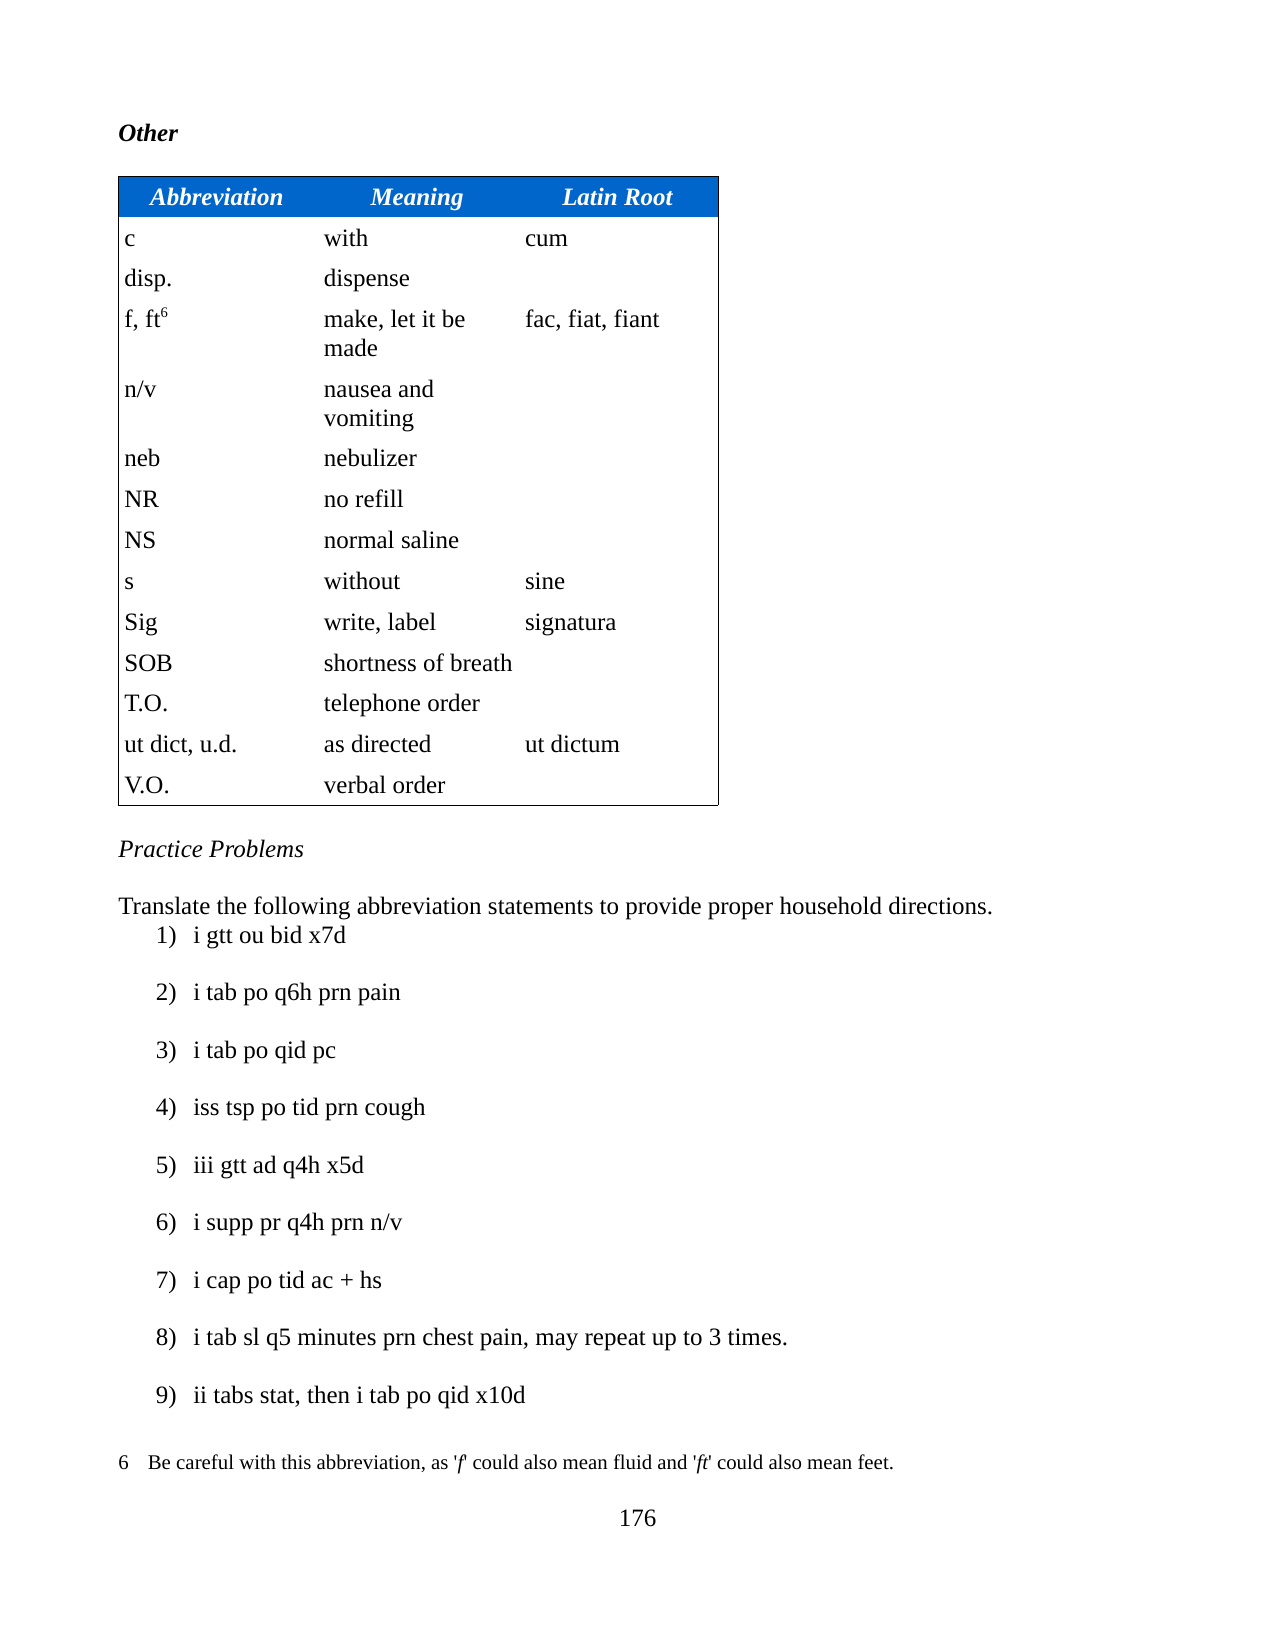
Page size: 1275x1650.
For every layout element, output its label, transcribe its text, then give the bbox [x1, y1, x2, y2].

list i tab po q6h prn pain [156, 977, 1157, 1006]
table_cell [519, 438, 718, 478]
table_cell T.O. [119, 683, 318, 723]
list i tab po qid pc [156, 1035, 1157, 1064]
text Translate the following abbreviation statements to provide proper household directions. [118, 891, 1157, 920]
table_cell [519, 764, 718, 805]
table_cell no refill [318, 478, 519, 519]
table_cell NS [119, 519, 318, 560]
table_cell [519, 683, 718, 723]
table_cell f, ft [119, 298, 318, 368]
list iii gtt ad q4h x5d [156, 1150, 1157, 1179]
table_cell normal saline [318, 519, 519, 560]
table_cell telephone order [318, 683, 519, 723]
table_cell make, let it be made [318, 298, 519, 368]
table_cell disp. [119, 258, 318, 298]
table_cell signatura [519, 601, 718, 642]
table_cell [519, 642, 718, 682]
table_cell neb [119, 438, 318, 478]
table_cell with [318, 217, 519, 257]
table_header Latin Root [519, 177, 718, 217]
table_cell c [119, 217, 318, 257]
list iss tsp po tid prn cough [156, 1092, 1157, 1121]
text Practice Problems [118, 834, 1157, 862]
table_cell shortness of breath [318, 642, 519, 682]
list i gtt ou bid x7d [156, 920, 1157, 949]
table_cell ut dictum [519, 723, 718, 764]
list i cap po tid ac + hs [156, 1265, 1157, 1294]
table_cell ut dict, u.d. [119, 723, 318, 764]
table_cell as directed [318, 723, 519, 764]
table_cell cum [519, 217, 718, 257]
list i tab sl q5 minutes prn chest pain, may repeat up to 3 times. [156, 1322, 1157, 1351]
table_cell fac, fiat, fiant [519, 298, 718, 368]
table_cell verbal order [318, 764, 519, 805]
table_cell write, label [318, 601, 519, 642]
table_cell sine [519, 560, 718, 601]
table_cell dispense [318, 258, 519, 298]
list ii tabs stat, then i tab po qid x10d [156, 1380, 1157, 1409]
table_cell [519, 258, 718, 298]
table_cell nebulizer [318, 438, 519, 478]
table_cell NR [119, 478, 318, 519]
table_cell without [318, 560, 519, 601]
table_cell [519, 368, 718, 437]
table_header Meaning [318, 177, 519, 217]
table_cell s [119, 560, 318, 601]
table_cell n/v [119, 368, 318, 437]
table_cell [519, 478, 718, 519]
table_cell [519, 519, 718, 560]
list i supp pr q4h prn n/v [156, 1207, 1157, 1236]
text Other [118, 118, 1157, 147]
table_cell Sig [119, 601, 318, 642]
table_header Abbreviation [119, 177, 318, 217]
table_cell V.O. [119, 764, 318, 805]
table_cell SOB [119, 642, 318, 682]
table_cell nausea and vomiting [318, 368, 519, 437]
